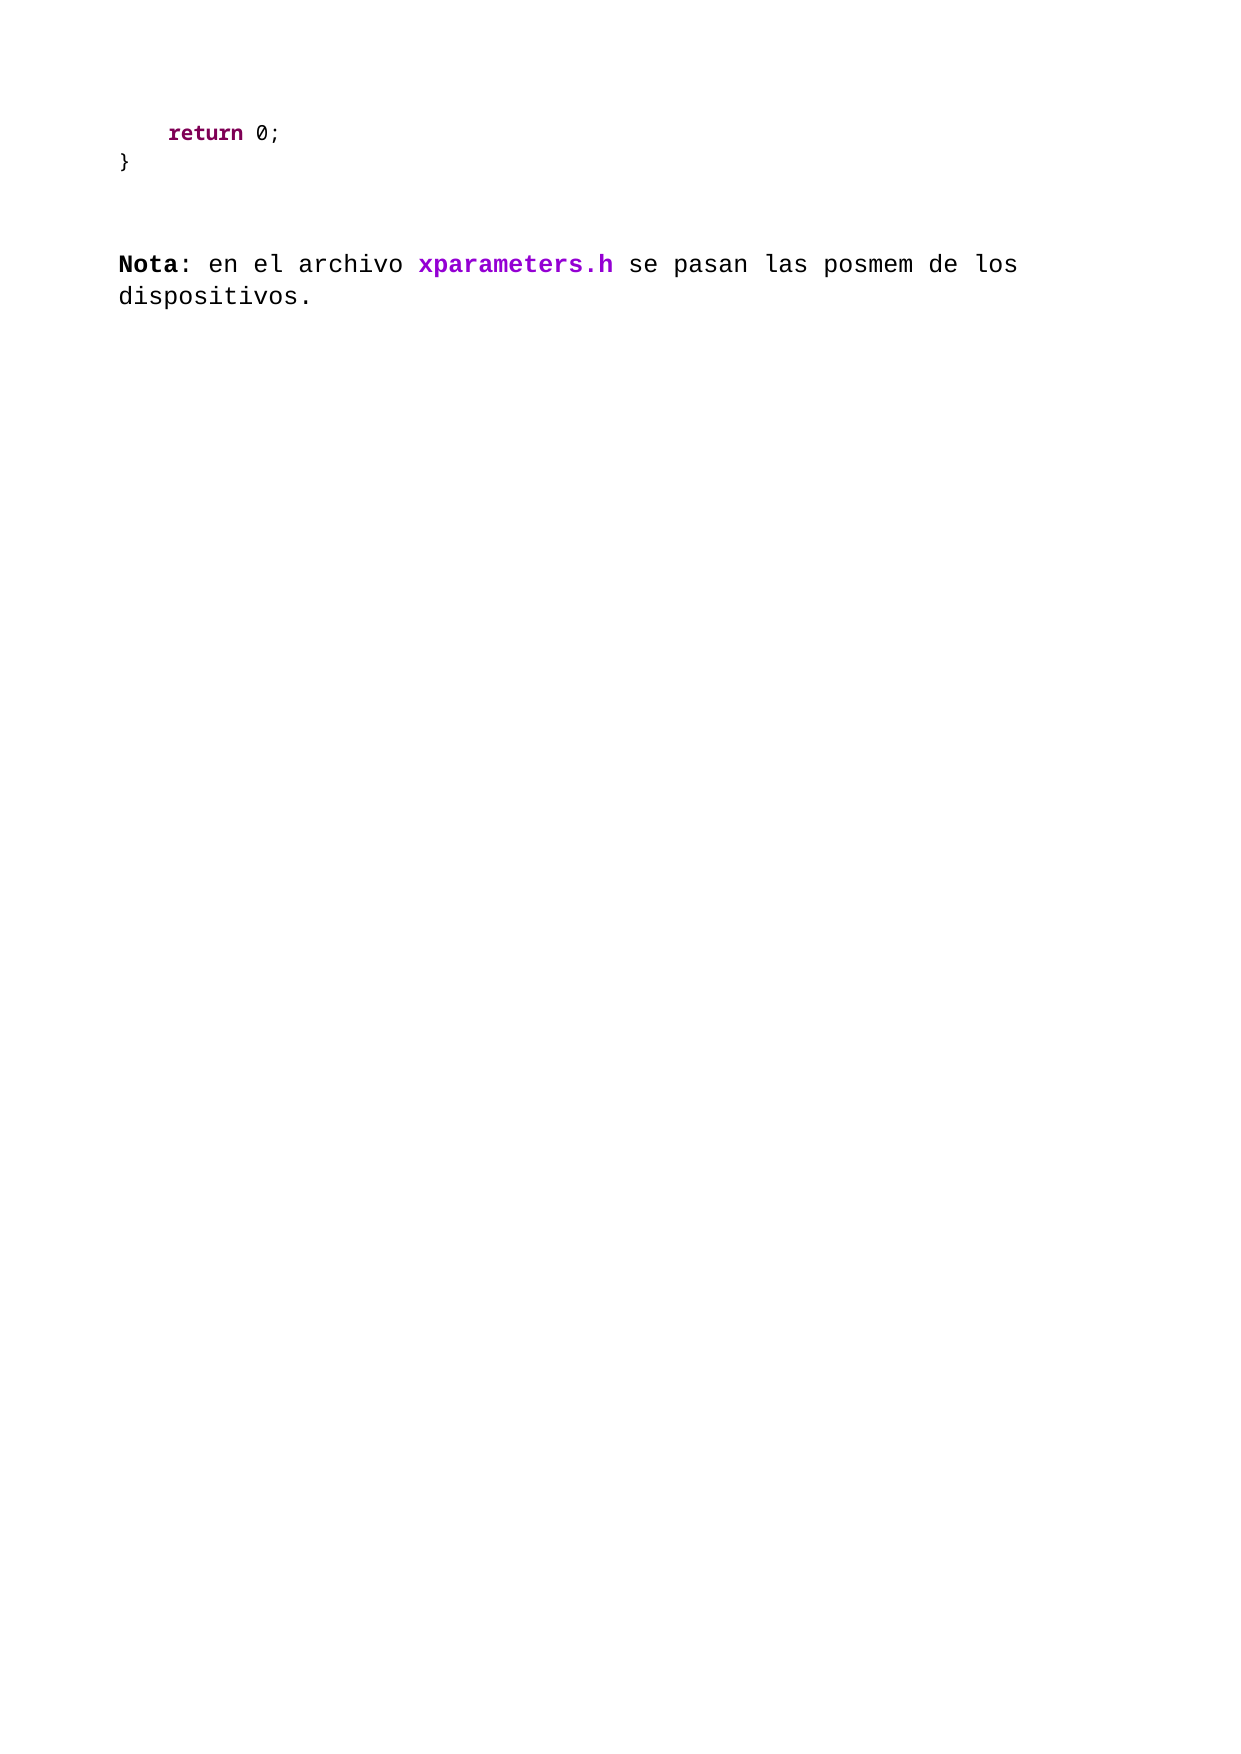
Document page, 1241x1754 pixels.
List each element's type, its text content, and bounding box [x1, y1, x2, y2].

text return 0; [118, 118, 1122, 147]
text } [118, 147, 1122, 175]
text Nota: en el archivo xparameters.h se pasan las posmem de los dispositivos. [118, 251, 1122, 312]
